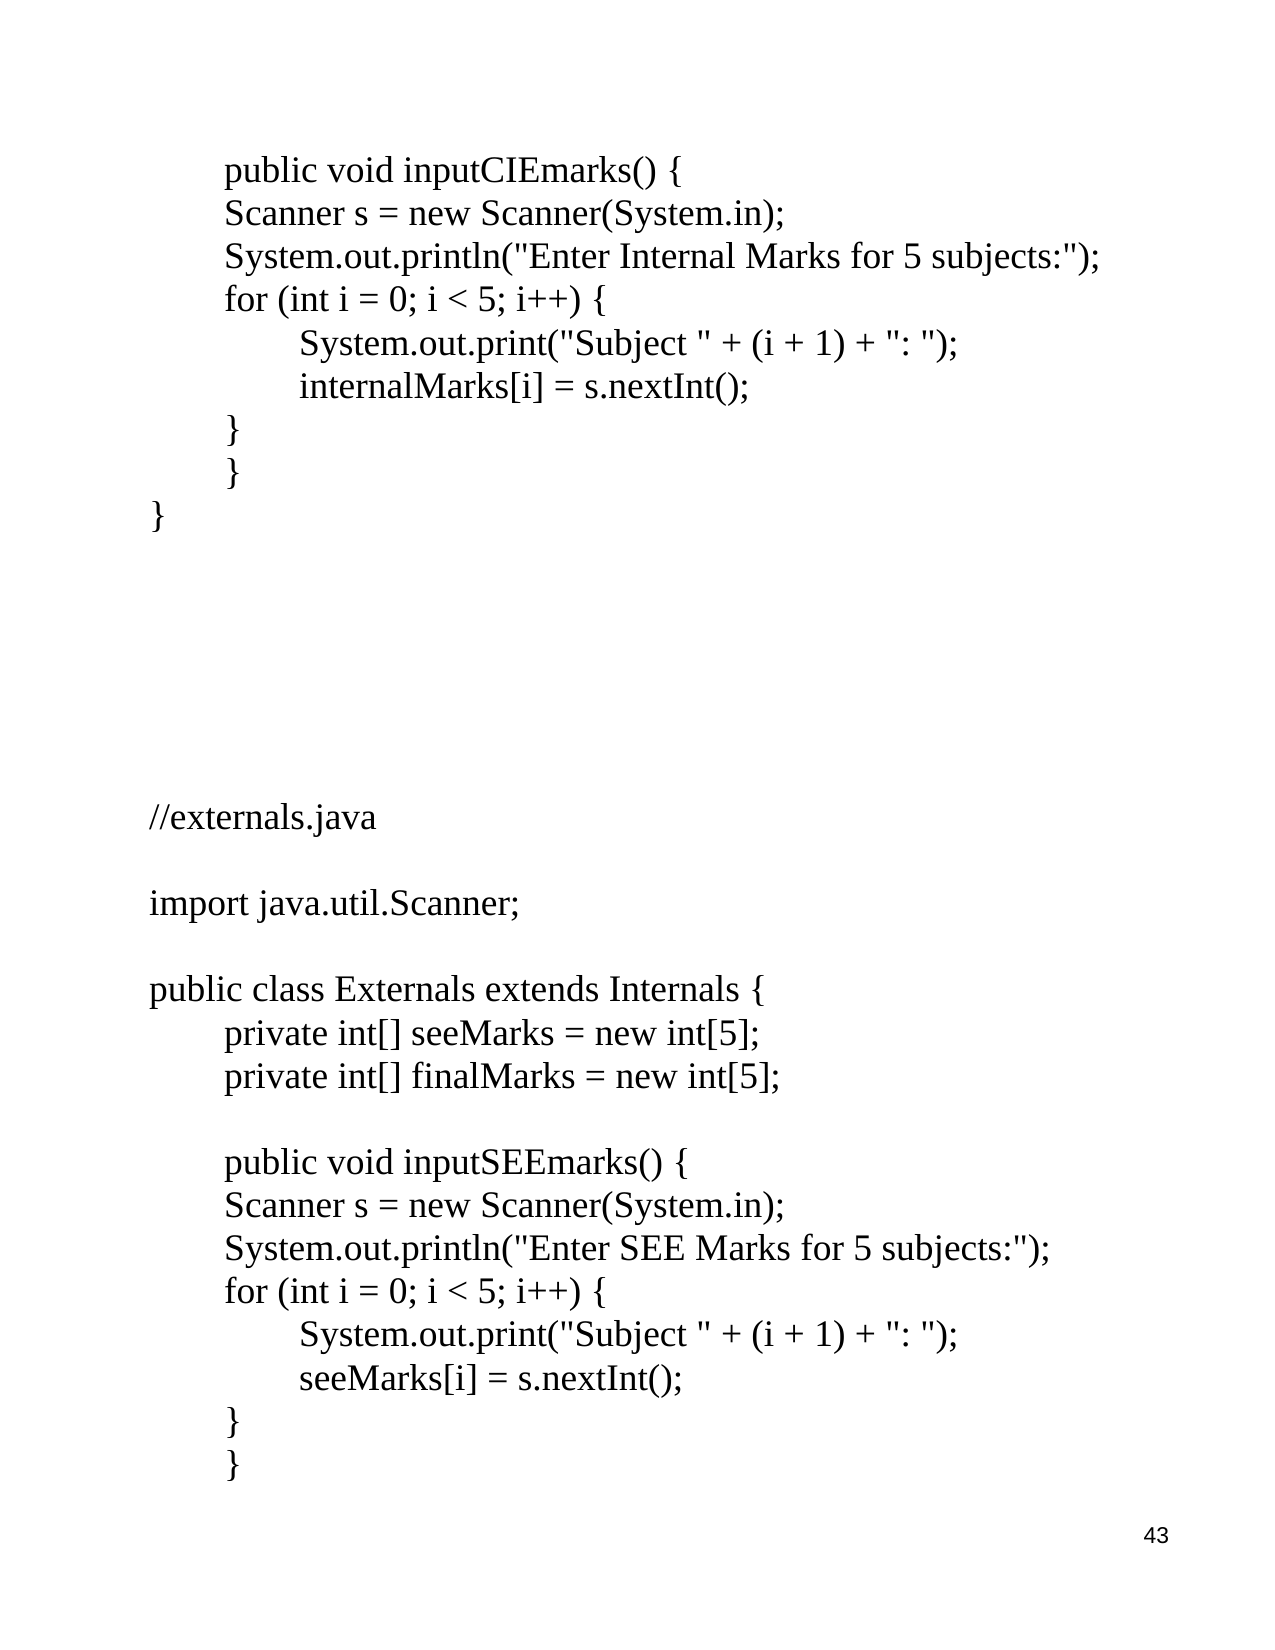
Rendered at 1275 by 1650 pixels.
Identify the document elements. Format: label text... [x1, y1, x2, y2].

text seeMarks[i] = s.nextInt(); [149, 1355, 1169, 1398]
text System.out.println("Enter SEE Marks for 5 subjects:"); [149, 1226, 1169, 1269]
text Scanner s = new Scanner(System.in); [149, 1182, 1169, 1226]
text import java.util.Scanner; [149, 881, 1169, 924]
text } [149, 1398, 1169, 1441]
text private int[] seeMarks = new int[5]; [149, 1010, 1169, 1053]
text for (int i = 0; i < 5; i++) { [149, 277, 1169, 320]
text //externals.java [149, 794, 1169, 837]
text private int[] finalMarks = new int[5]; [149, 1053, 1169, 1096]
text } [149, 492, 1169, 536]
text } [149, 406, 1169, 449]
text } [149, 1441, 1169, 1484]
text System.out.print("Subject " + (i + 1) + ": "); [149, 320, 1169, 363]
text System.out.println("Enter Internal Marks for 5 subjects:"); [149, 234, 1169, 277]
text } [149, 449, 1169, 492]
text public void inputSEEmarks() { [149, 1139, 1169, 1182]
text System.out.print("Subject " + (i + 1) + ": "); [149, 1312, 1169, 1355]
text internalMarks[i] = s.nextInt(); [149, 363, 1169, 406]
text public void inputCIEmarks() { [149, 147, 1169, 191]
text for (int i = 0; i < 5; i++) { [149, 1269, 1169, 1312]
text Scanner s = new Scanner(System.in); [149, 191, 1169, 234]
text public class Externals extends Internals { [149, 967, 1169, 1010]
